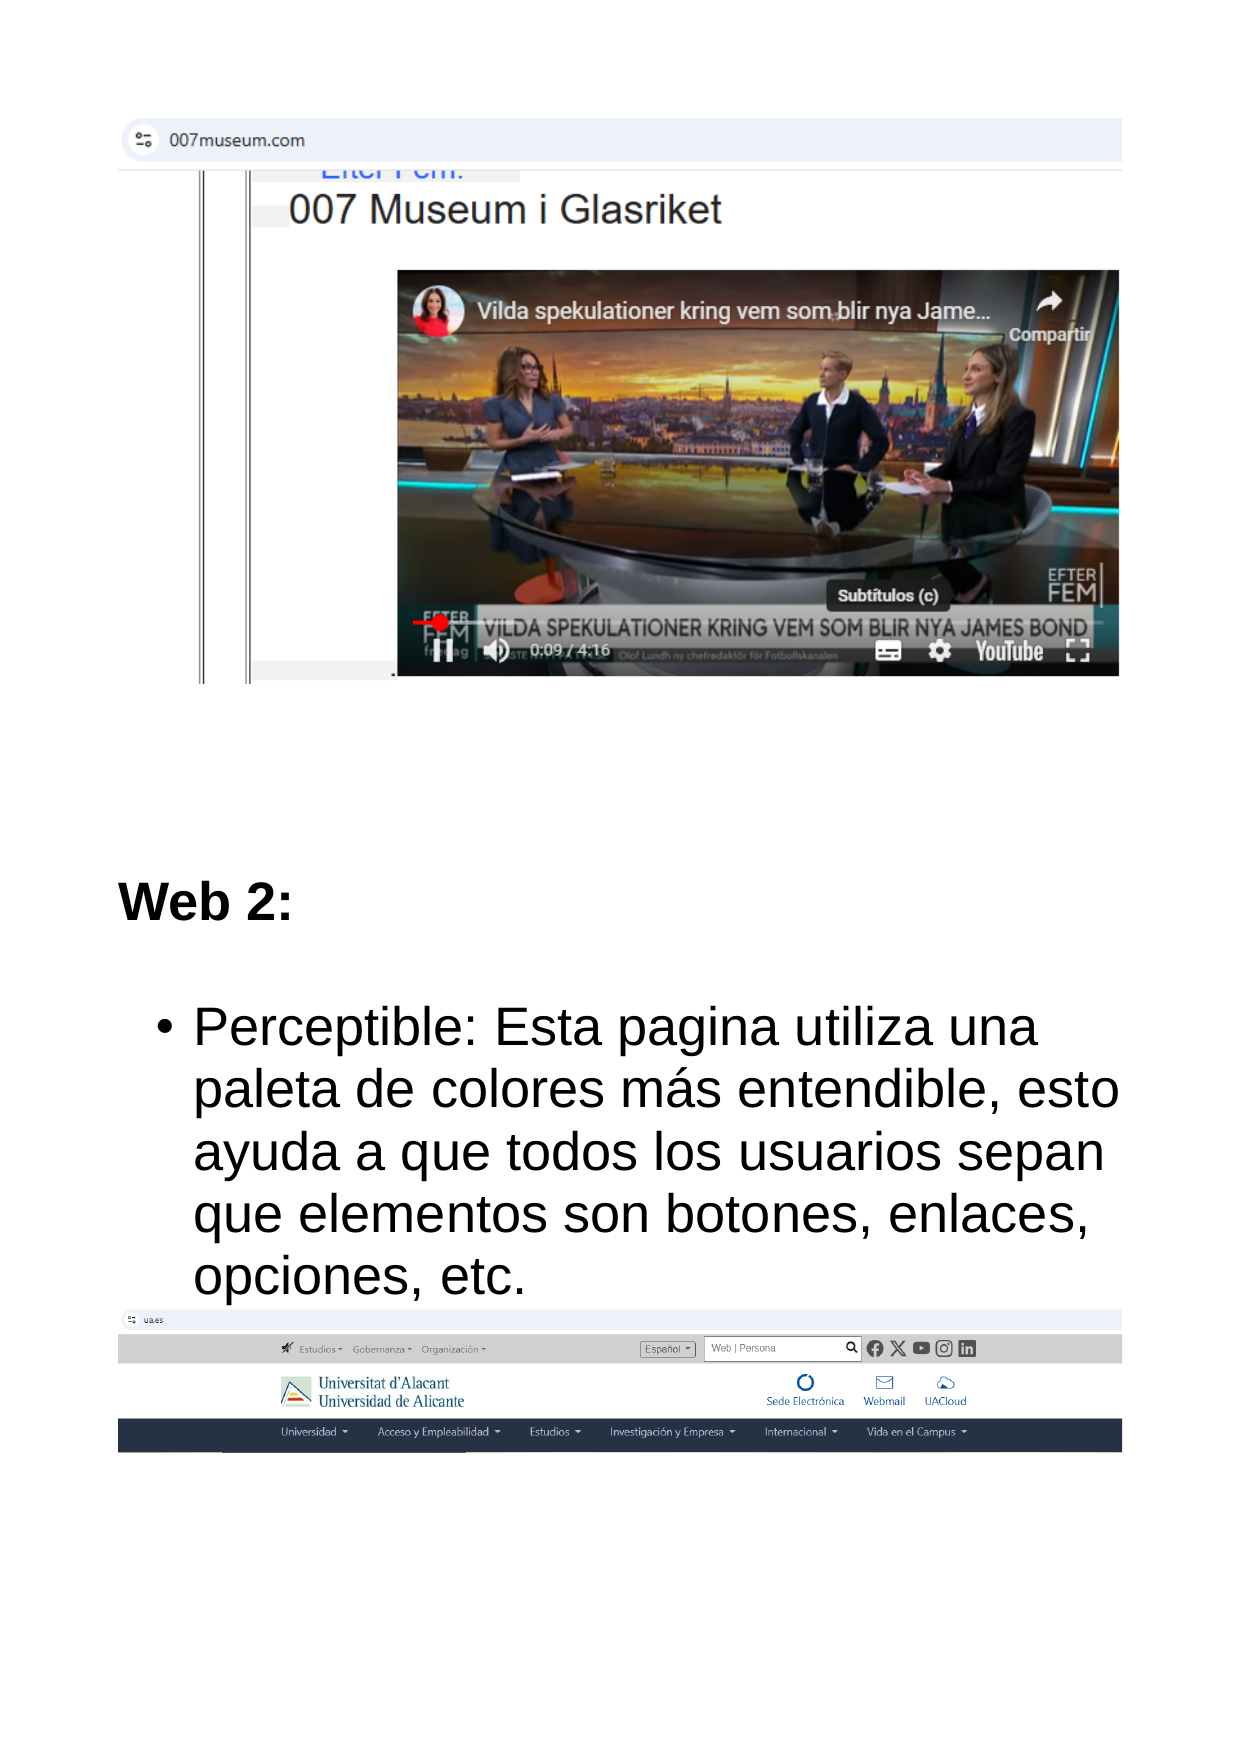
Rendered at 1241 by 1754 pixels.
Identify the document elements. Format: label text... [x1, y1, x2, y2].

text Web 2: [118, 870, 1122, 932]
picture [118, 118, 1123, 684]
picture [118, 1306, 1123, 1453]
list Perceptible: Esta pagina utiliza una paleta de colores más entendible, esto ayuda a que todos los usuarios sepan que elementos son botones, enlaces, opciones, etc. [156, 994, 1122, 1306]
